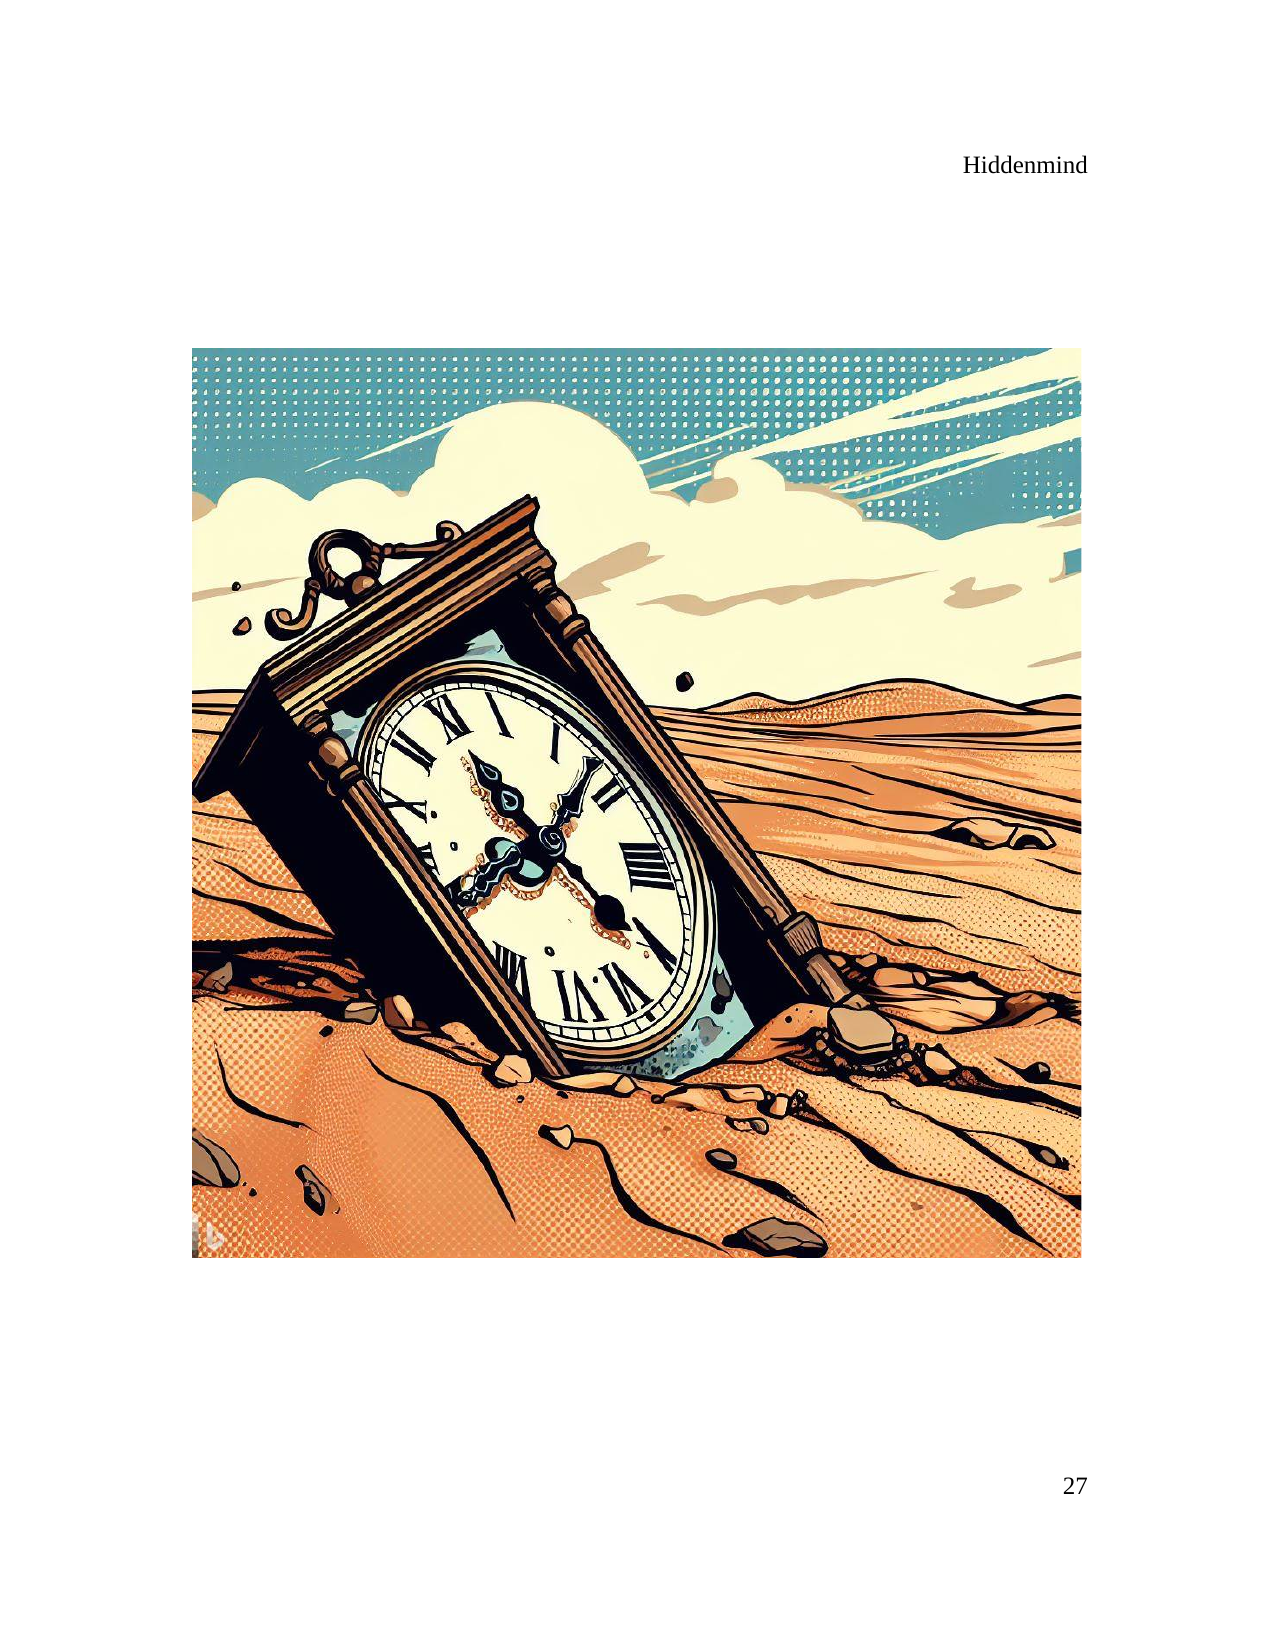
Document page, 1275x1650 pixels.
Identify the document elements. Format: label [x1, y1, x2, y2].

picture [192, 348, 1082, 1258]
